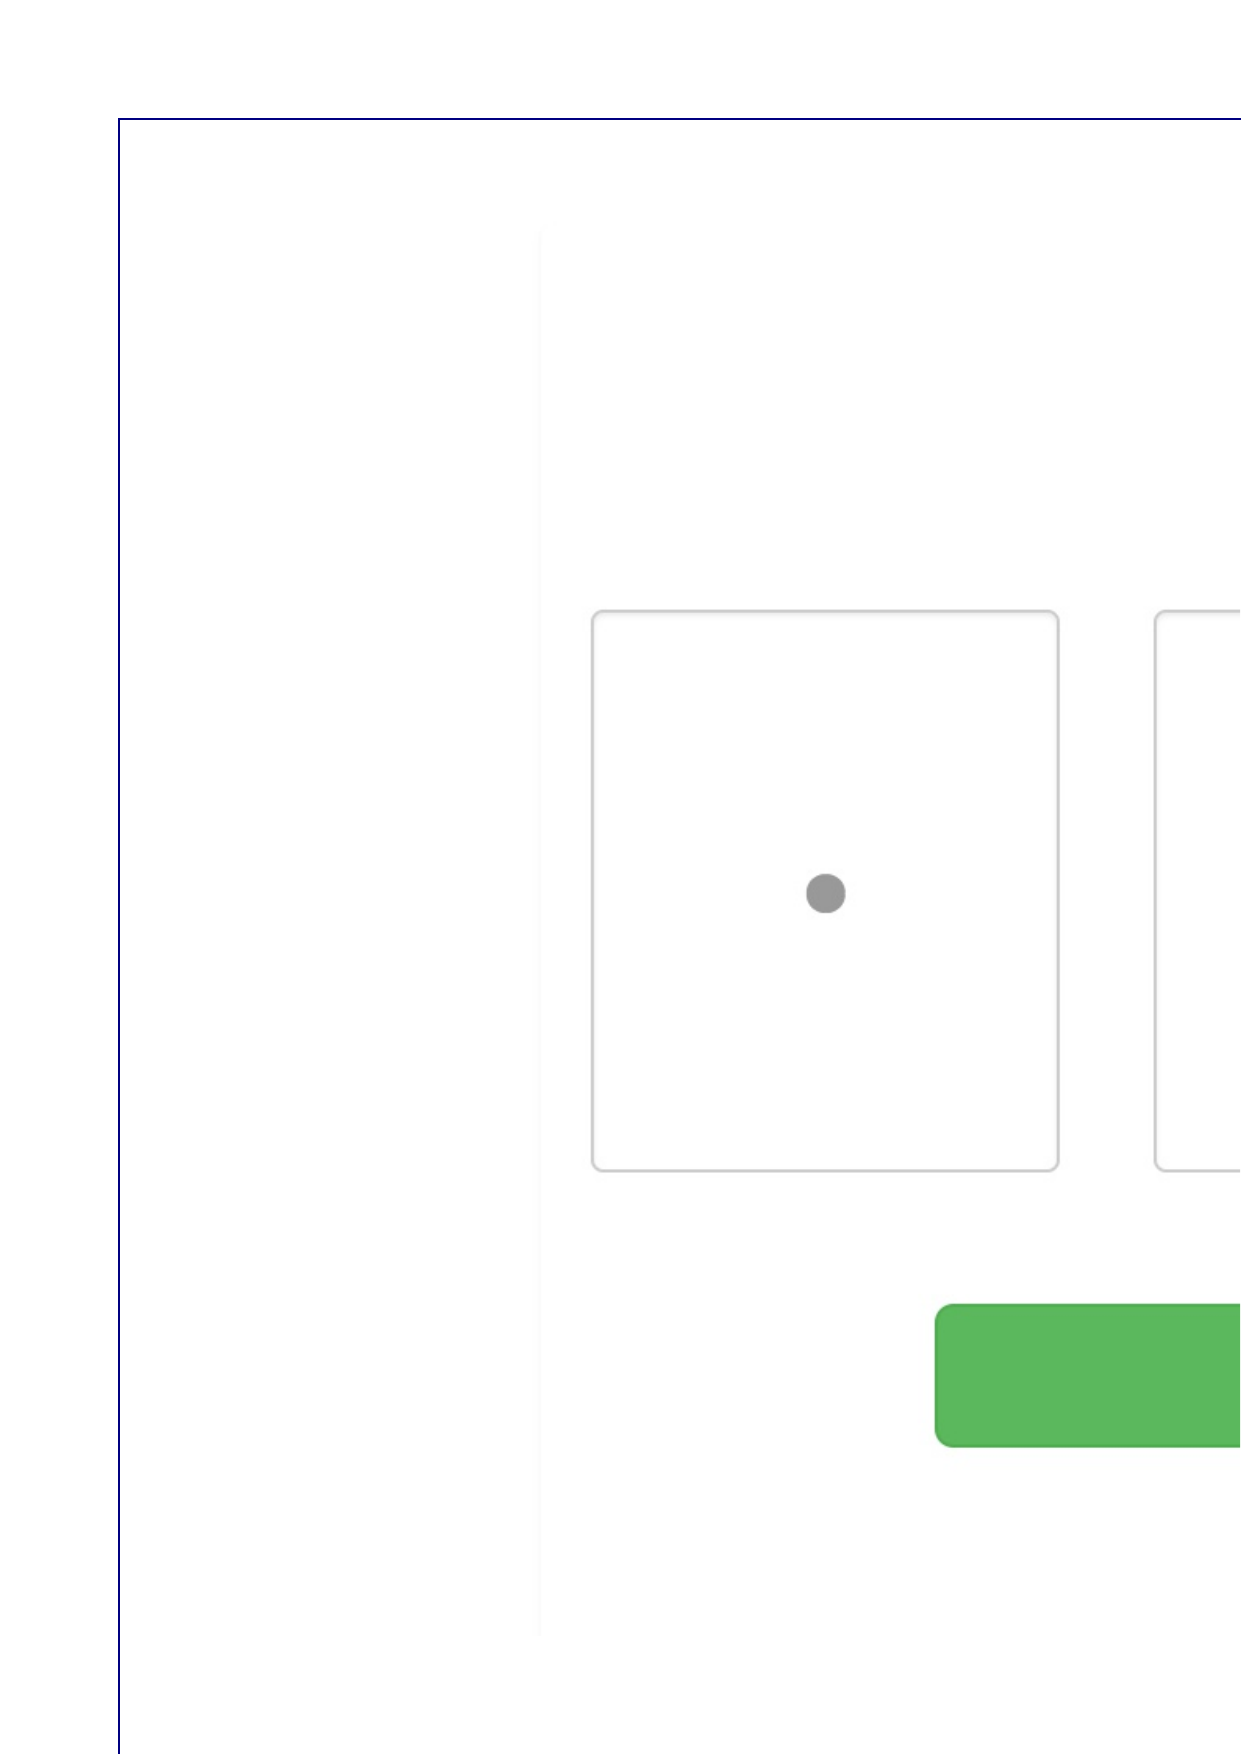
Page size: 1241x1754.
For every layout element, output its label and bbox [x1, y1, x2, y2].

picture [120, 120, 1241, 1636]
